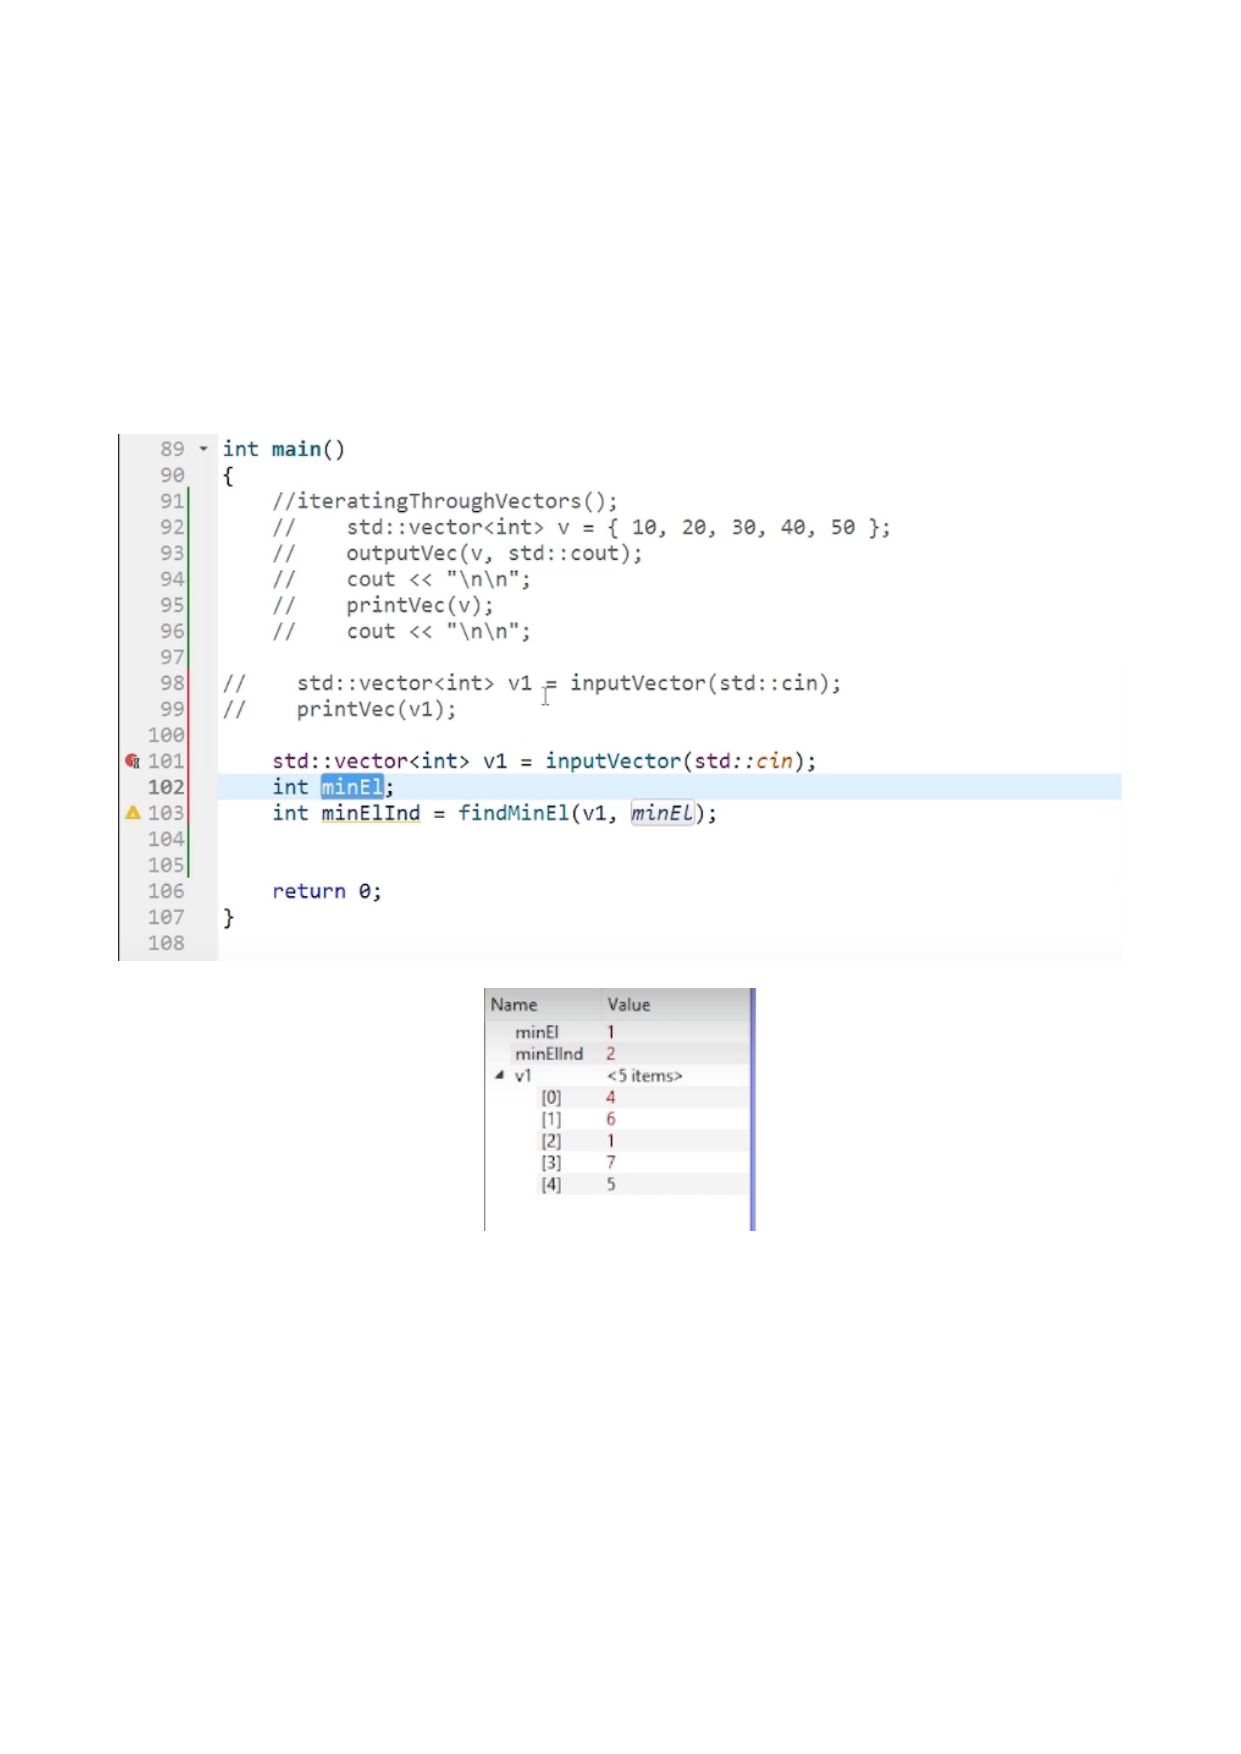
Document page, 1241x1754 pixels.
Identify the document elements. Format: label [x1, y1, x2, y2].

picture [118, 434, 1123, 961]
picture [484, 988, 757, 1231]
